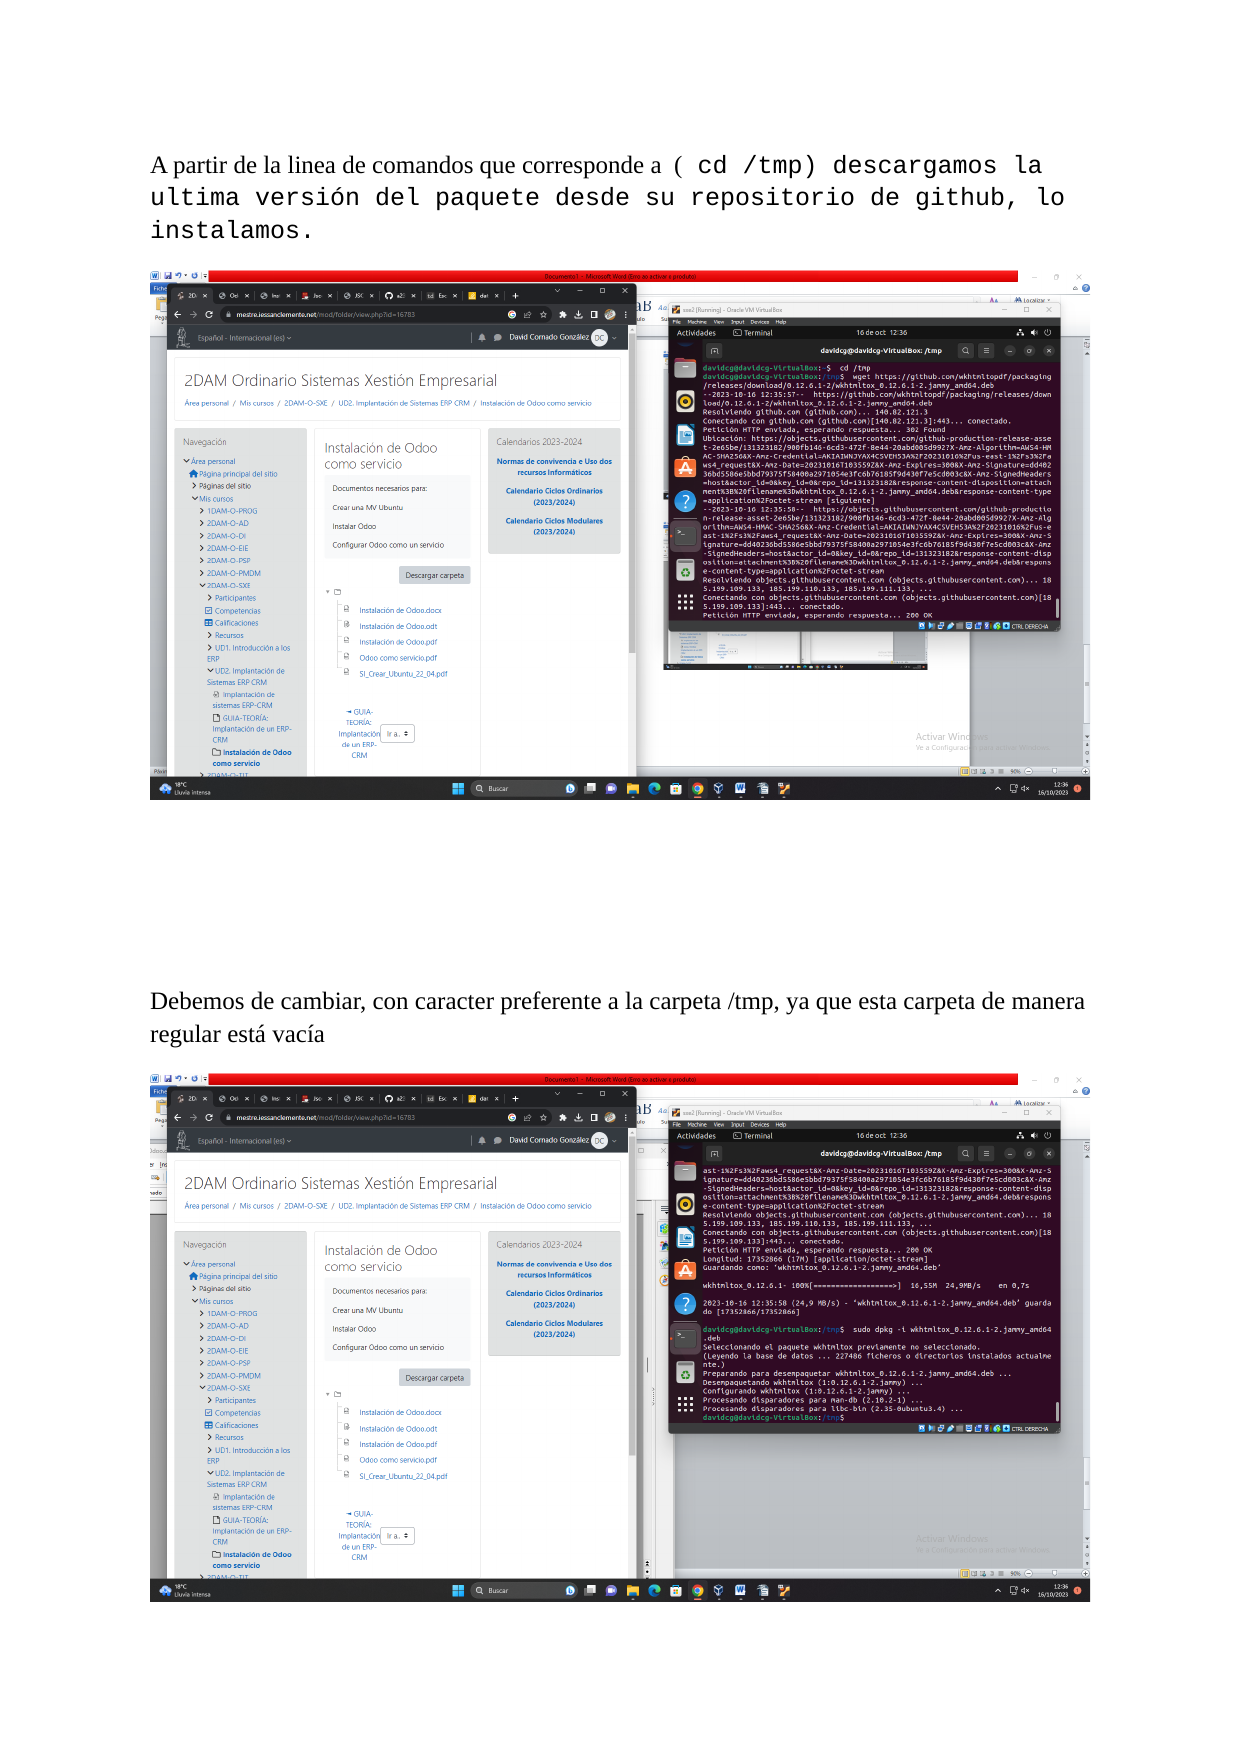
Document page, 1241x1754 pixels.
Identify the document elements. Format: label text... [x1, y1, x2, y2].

text Debemos de cambiar, con caracter preferente a la carpeta /tmp, ya que esta carpeta de manera regular está vacía [150, 986, 1090, 1048]
text A partir de la linea de comandos que corresponde a ( cd /tmp) descargamos la ultima versión del paquete desde su repositorio de github, lo instalamos. [150, 150, 1090, 246]
picture [150, 270, 1091, 800]
picture [150, 1073, 1091, 1602]
